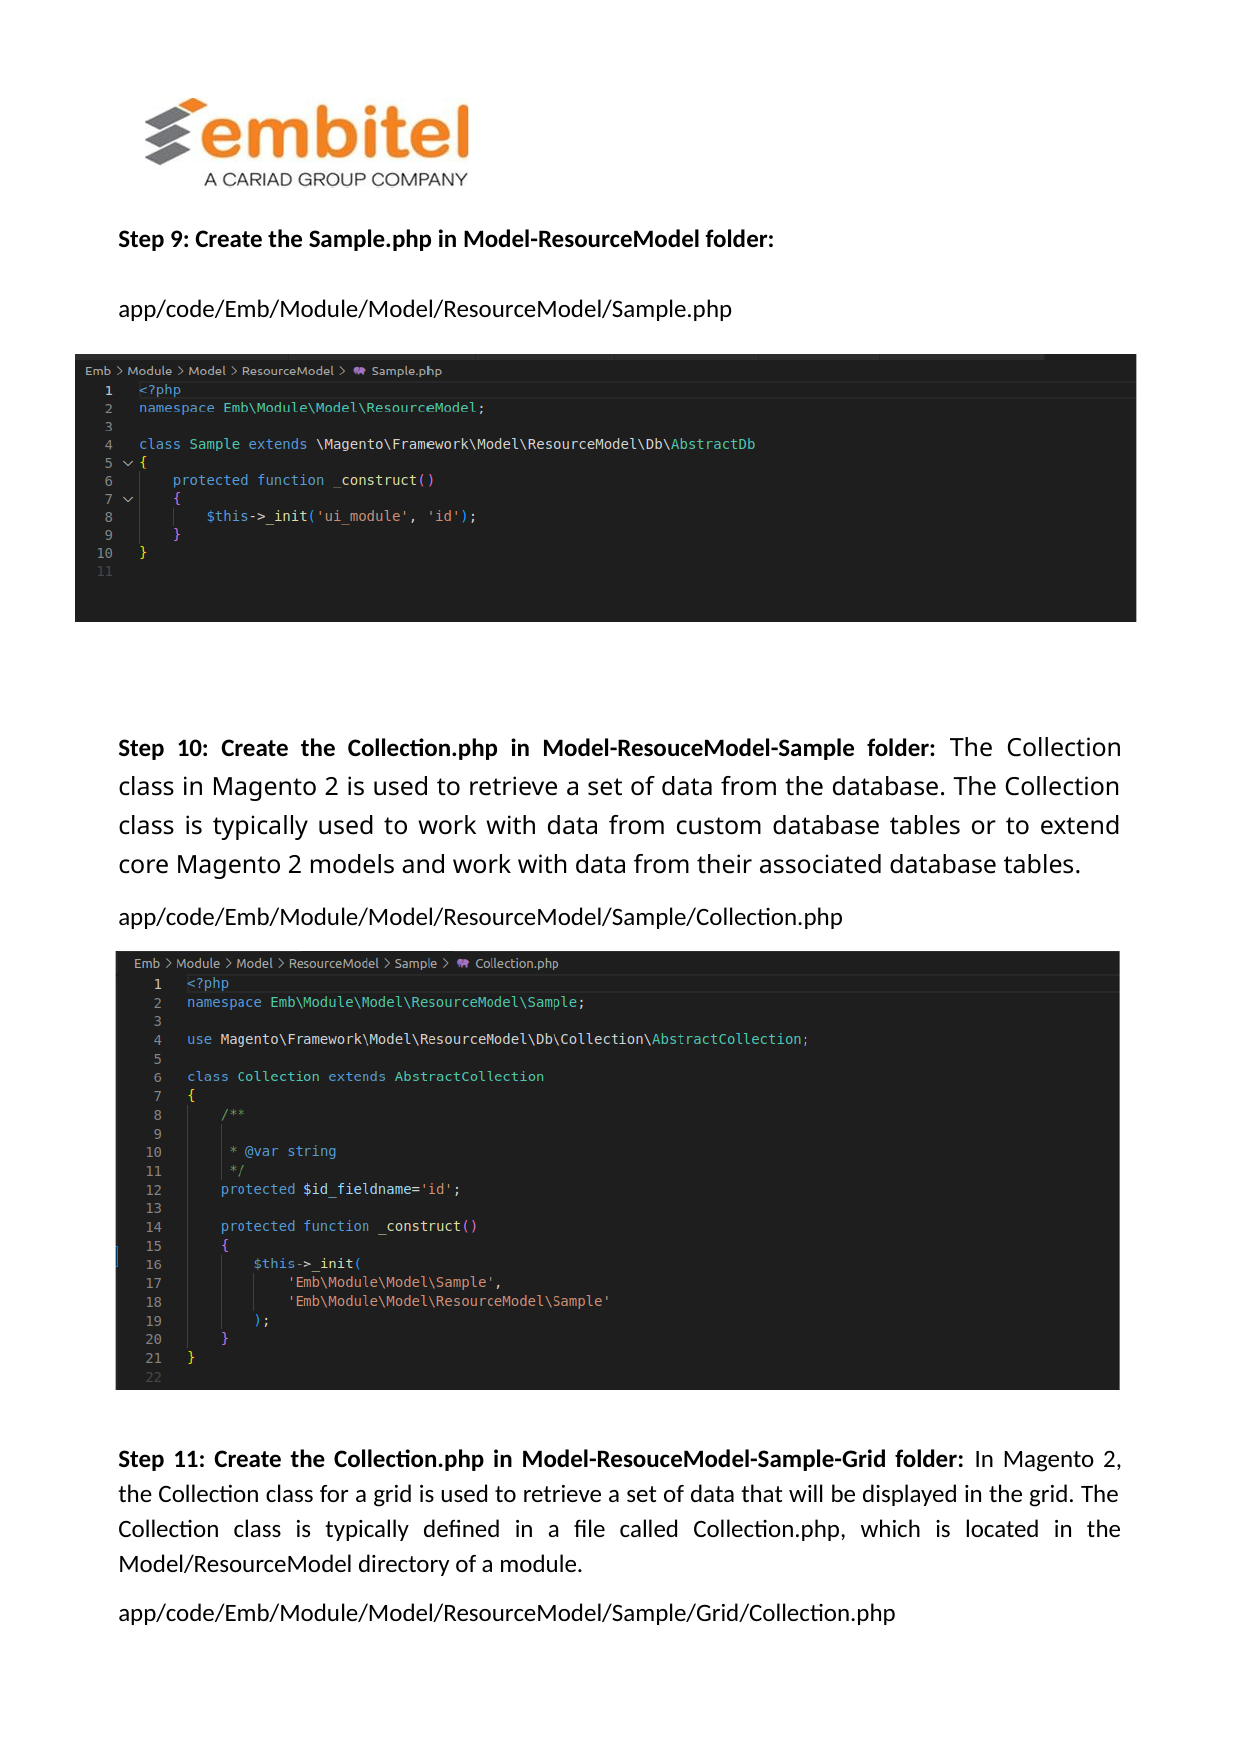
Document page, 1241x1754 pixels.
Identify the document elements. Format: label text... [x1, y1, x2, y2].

picture [75, 354, 1137, 622]
text app/code/Emb/Module/Model/ResourceModel/Sample/Collection.php [118, 901, 1122, 932]
text Step 10: Create the Collection.php in Model-ResouceModel-Sample folder: The Collection class in Magento 2 is used to retrieve a set of data from the database. The Collection class is typically used to work with data from custom database tables or to extend core Magento 2 models and work with data from their associated database tables. [118, 729, 1122, 881]
text Step 9: Create the Sample.php in Model-ResourceModel folder: [118, 224, 1122, 254]
text Step 11: Create the Collection.php in Model-ResouceModel-Sample-Grid folder: In Magento 2, the Collection class for a grid is used to retrieve a set of data that will be displayed in the grid. The Collection class is typically defined in a file called Collection.php, which is located in the Model/ResourceModel directory of a module. [118, 1443, 1122, 1578]
picture [145, 98, 469, 188]
picture [115, 951, 1120, 1390]
text app/code/Emb/Module/Model/ResourceModel/Sample/Grid/Collection.php [118, 1597, 1122, 1628]
text app/code/Emb/Module/Model/ResourceModel/Sample.php [118, 293, 1122, 324]
